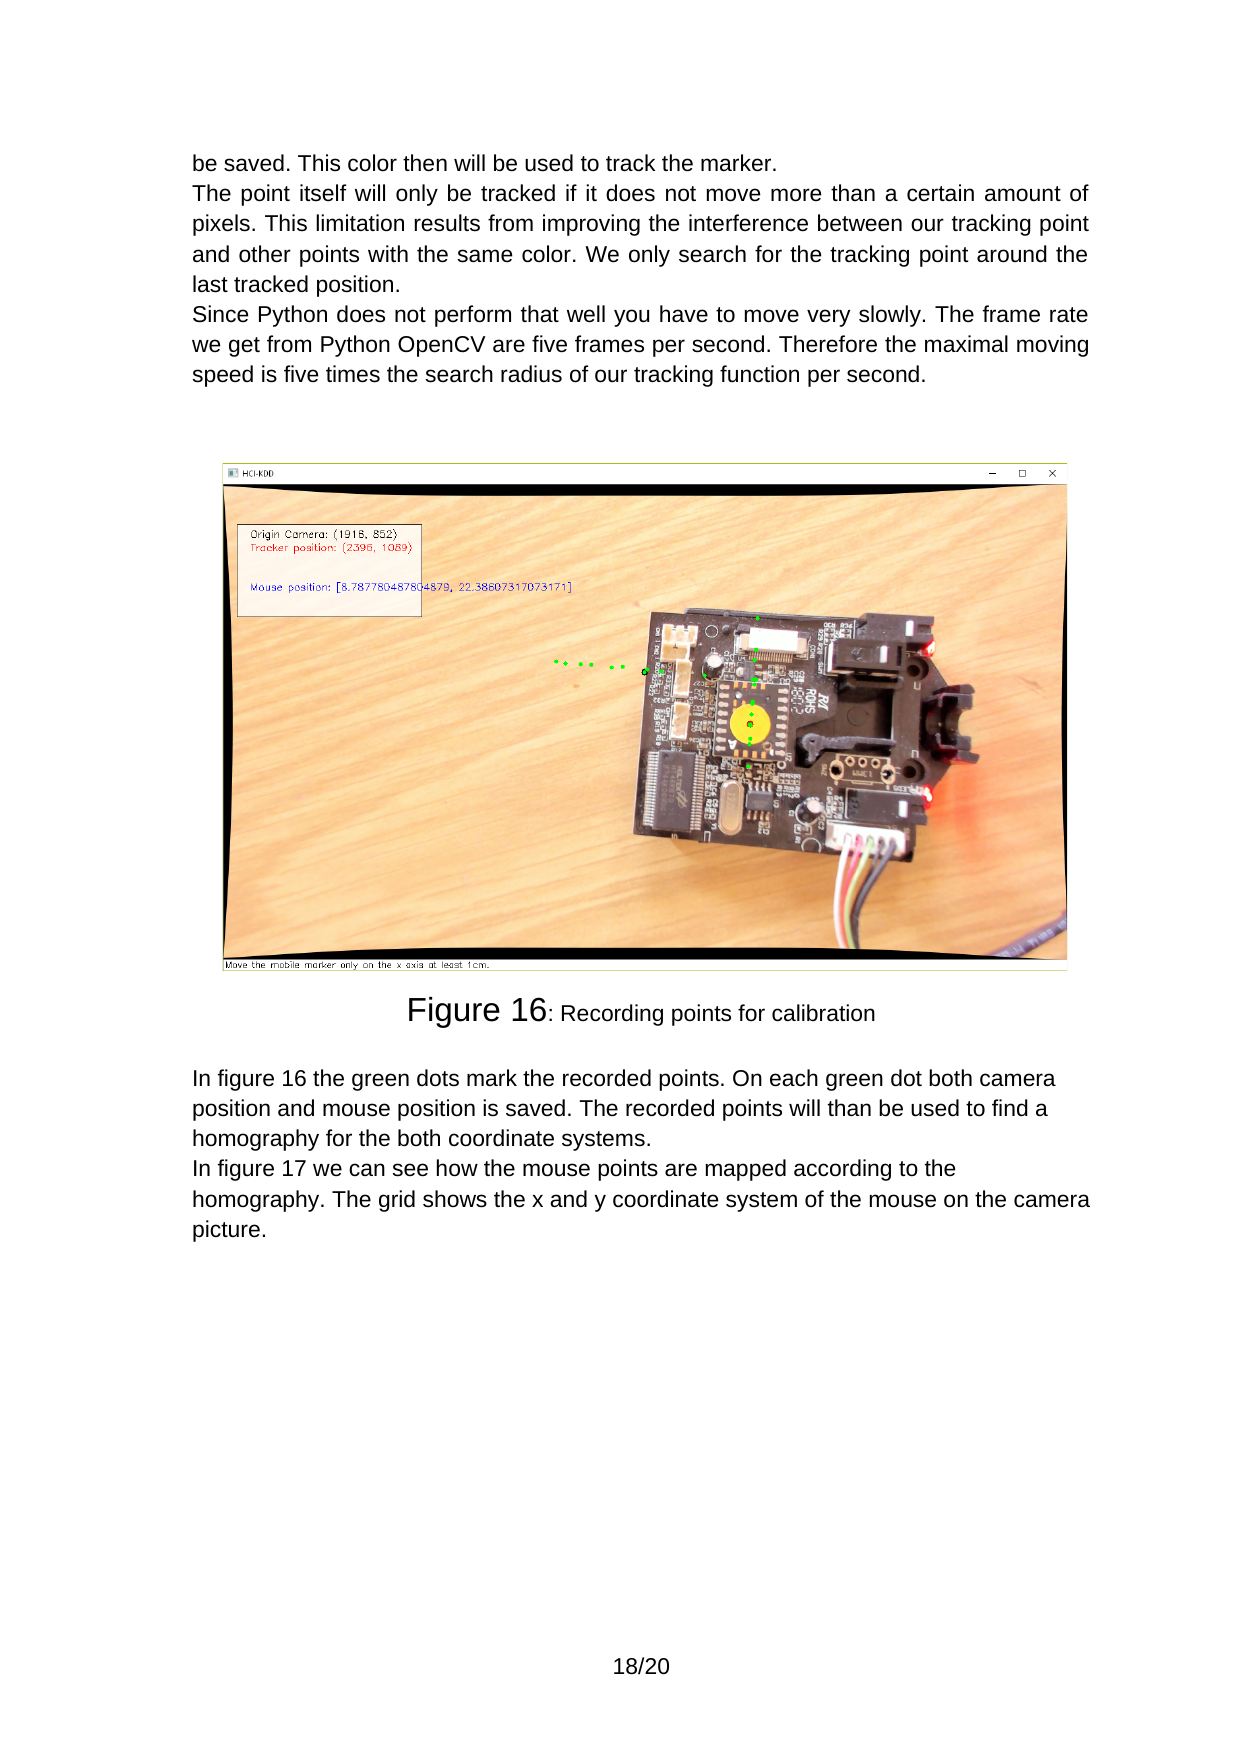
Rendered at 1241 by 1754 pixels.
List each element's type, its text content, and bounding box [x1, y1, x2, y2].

text The point itself will only be tracked if it does not move more than a certain amount of pixels. This limitation results from improving the interference between our tracking point and other points with the same color. We only search for the tracking point around the last tracked position. [192, 180, 1090, 297]
text Since Python does not perform that well you have to move very slowly. The frame rate we get from Python OpenCV are five frames per second. Therefore the maximal moving speed is five times the search radius of our tracking function per second. [192, 301, 1090, 388]
text In figure 16 the green dots mark the recorded points. On each green dot both camera position and mouse position is saved. The recorded points will than be used to find a homography for the both coordinate systems. [192, 1065, 1090, 1151]
text be saved. This color then will be used to track the marker. [192, 150, 1090, 176]
picture [222, 463, 1068, 971]
text Figure 16: Recording points for calibration [192, 990, 1090, 1029]
text In figure 17 we can see how the mouse points are mapped according to the homography. The grid shows the x and y coordinate system of the mouse on the camera picture. [192, 1155, 1090, 1242]
